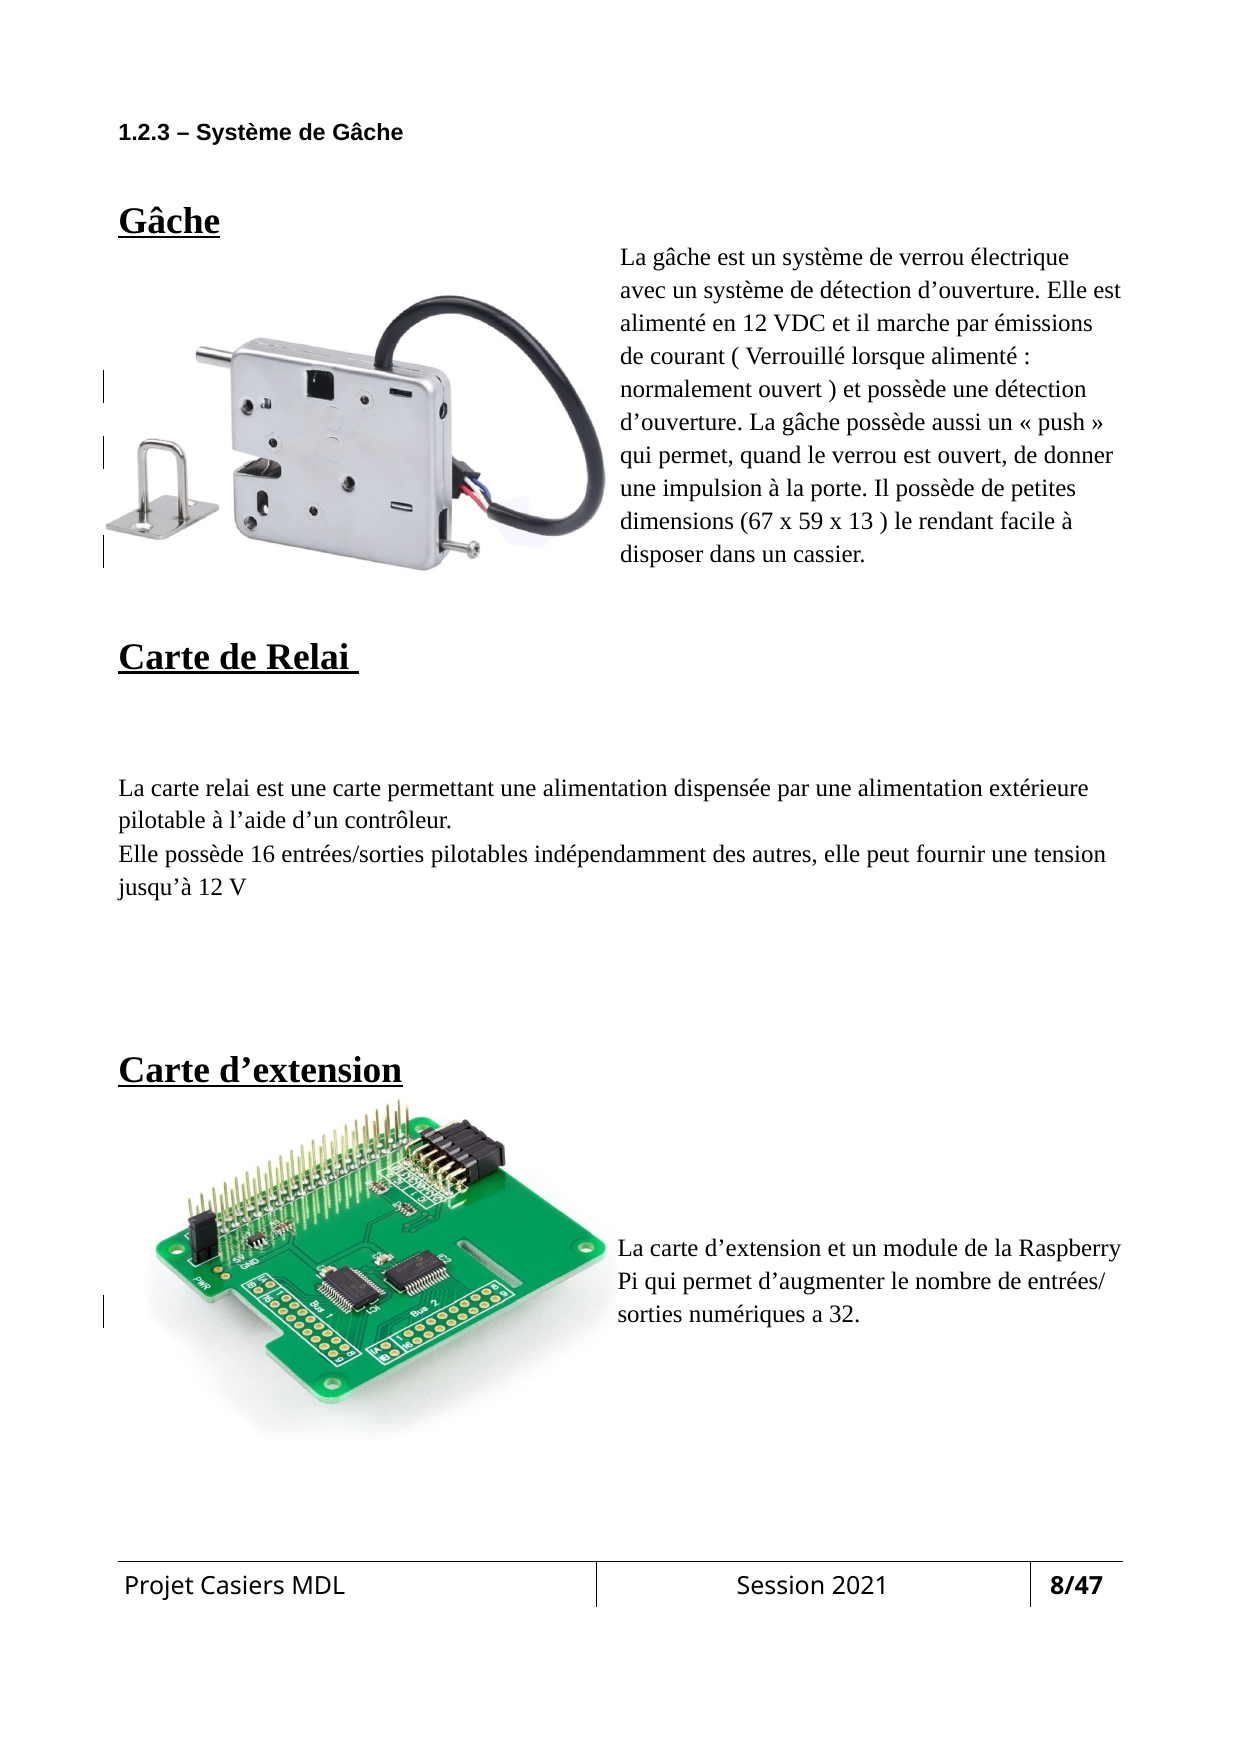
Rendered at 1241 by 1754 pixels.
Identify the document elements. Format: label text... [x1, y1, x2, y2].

text La carte d’extension et un module de la Raspberry Pi qui permet d’augmenter le nombre de entrées/ sorties numériques a 32. [618, 1233, 1122, 1328]
text La gâche est un système de verrou électrique avec un système de détection d’ouverture. Elle est alimenté en 12 VDC et il marche par émissions de courant ( Verrouillé lorsque alimenté : normalement ouvert ) et possède une détection d’ouverture. La gâche possède aussi un « push » qui permet, quand le verrou est ouvert, de donner une impulsion à la porte. Il possède de petites dimensions (67 x 59 x 13 ) le rendant facile à disposer dans un cassier. [118, 242, 1122, 568]
text Carte de Relai [118, 634, 1122, 677]
picture [93, 257, 620, 609]
text [118, 1233, 146, 1328]
text La carte relai est une carte permettant une alimentation dispensée par une alimentation extérieure pilotable à l’aide d’un contrôleur. [118, 773, 1122, 834]
text Gâche [118, 199, 1122, 242]
text Carte d’extension [118, 1047, 1122, 1091]
picture [146, 1096, 618, 1439]
text Elle possède 16 entrées/sorties pilotables indépendamment des autres, elle peut fournir une tension jusqu’à 12 V [118, 839, 1122, 900]
subtitle 1.2.3 – Système de Gâche [118, 118, 1122, 145]
